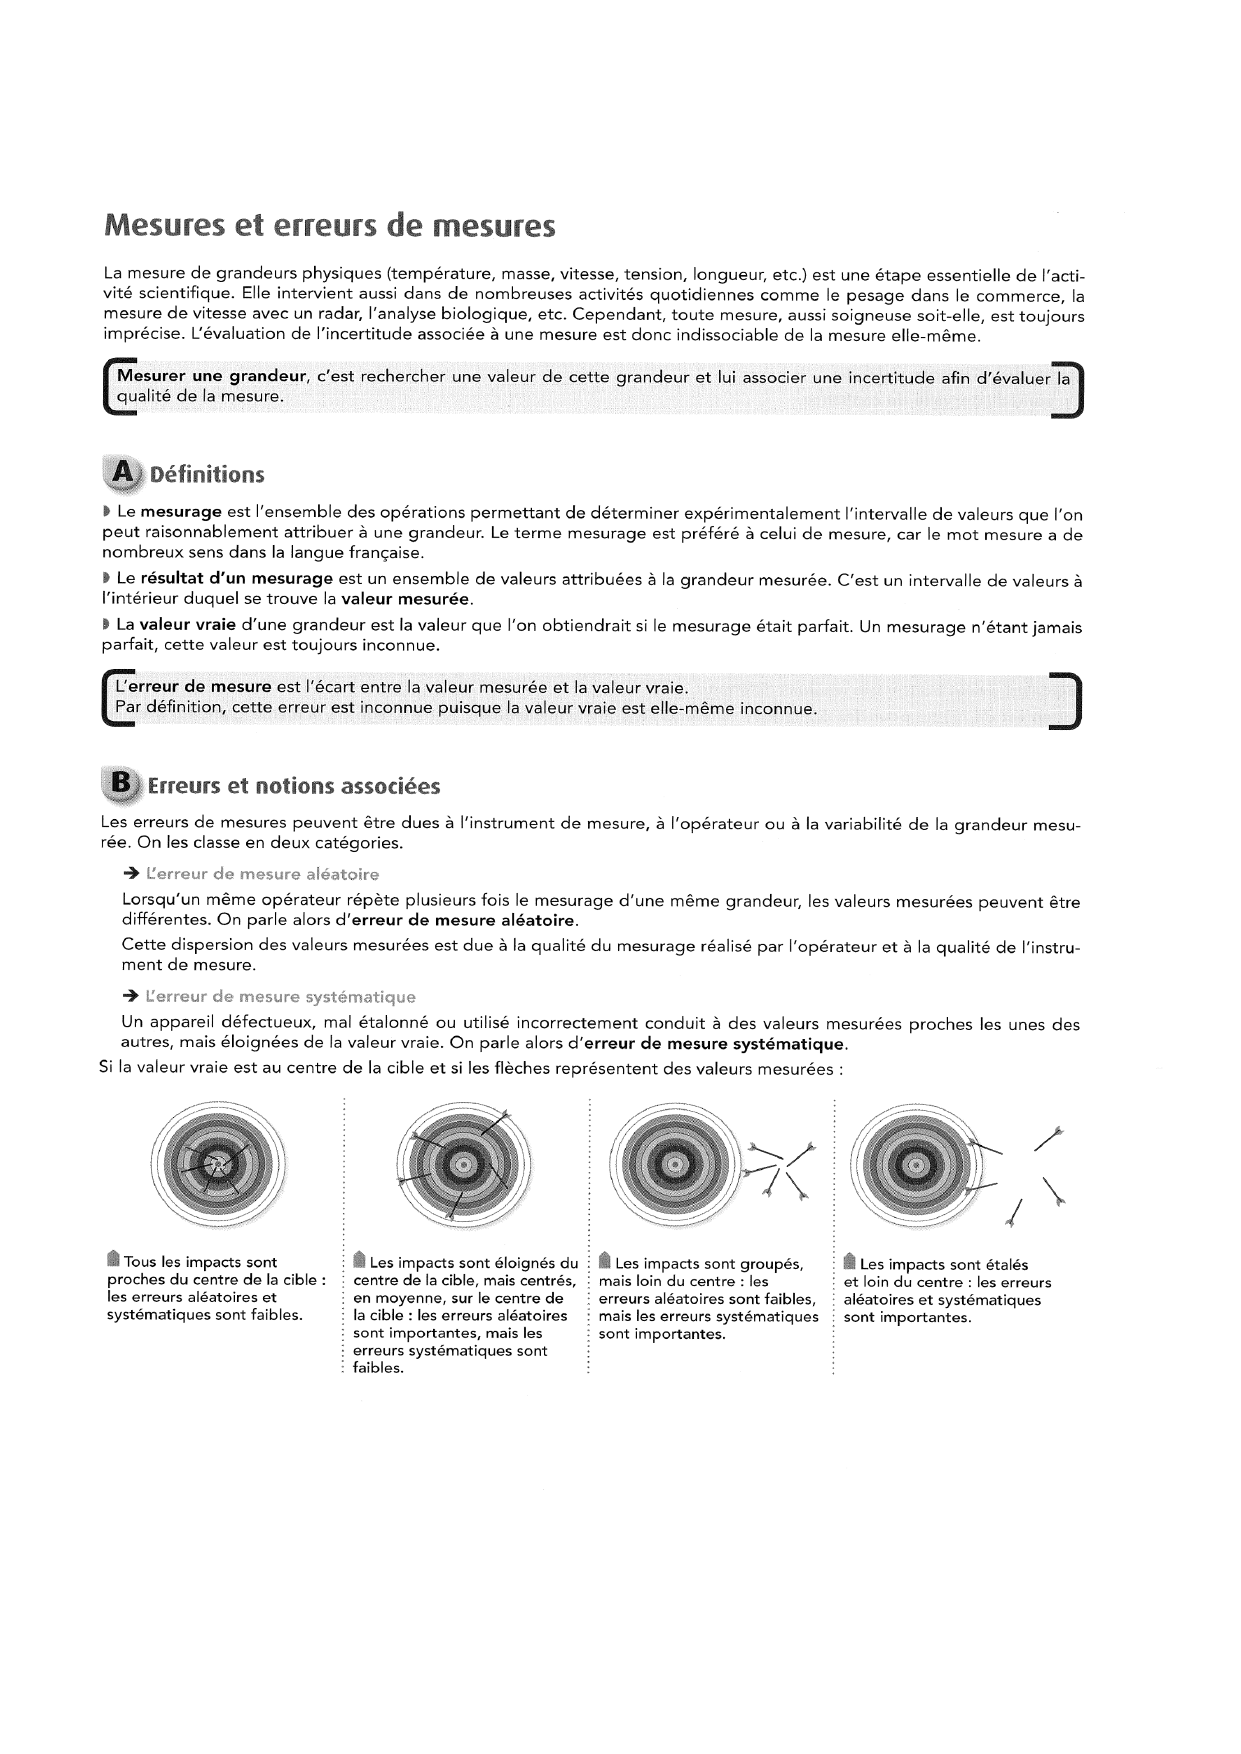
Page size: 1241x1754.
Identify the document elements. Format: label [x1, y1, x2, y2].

picture [59, 59, 1182, 1532]
